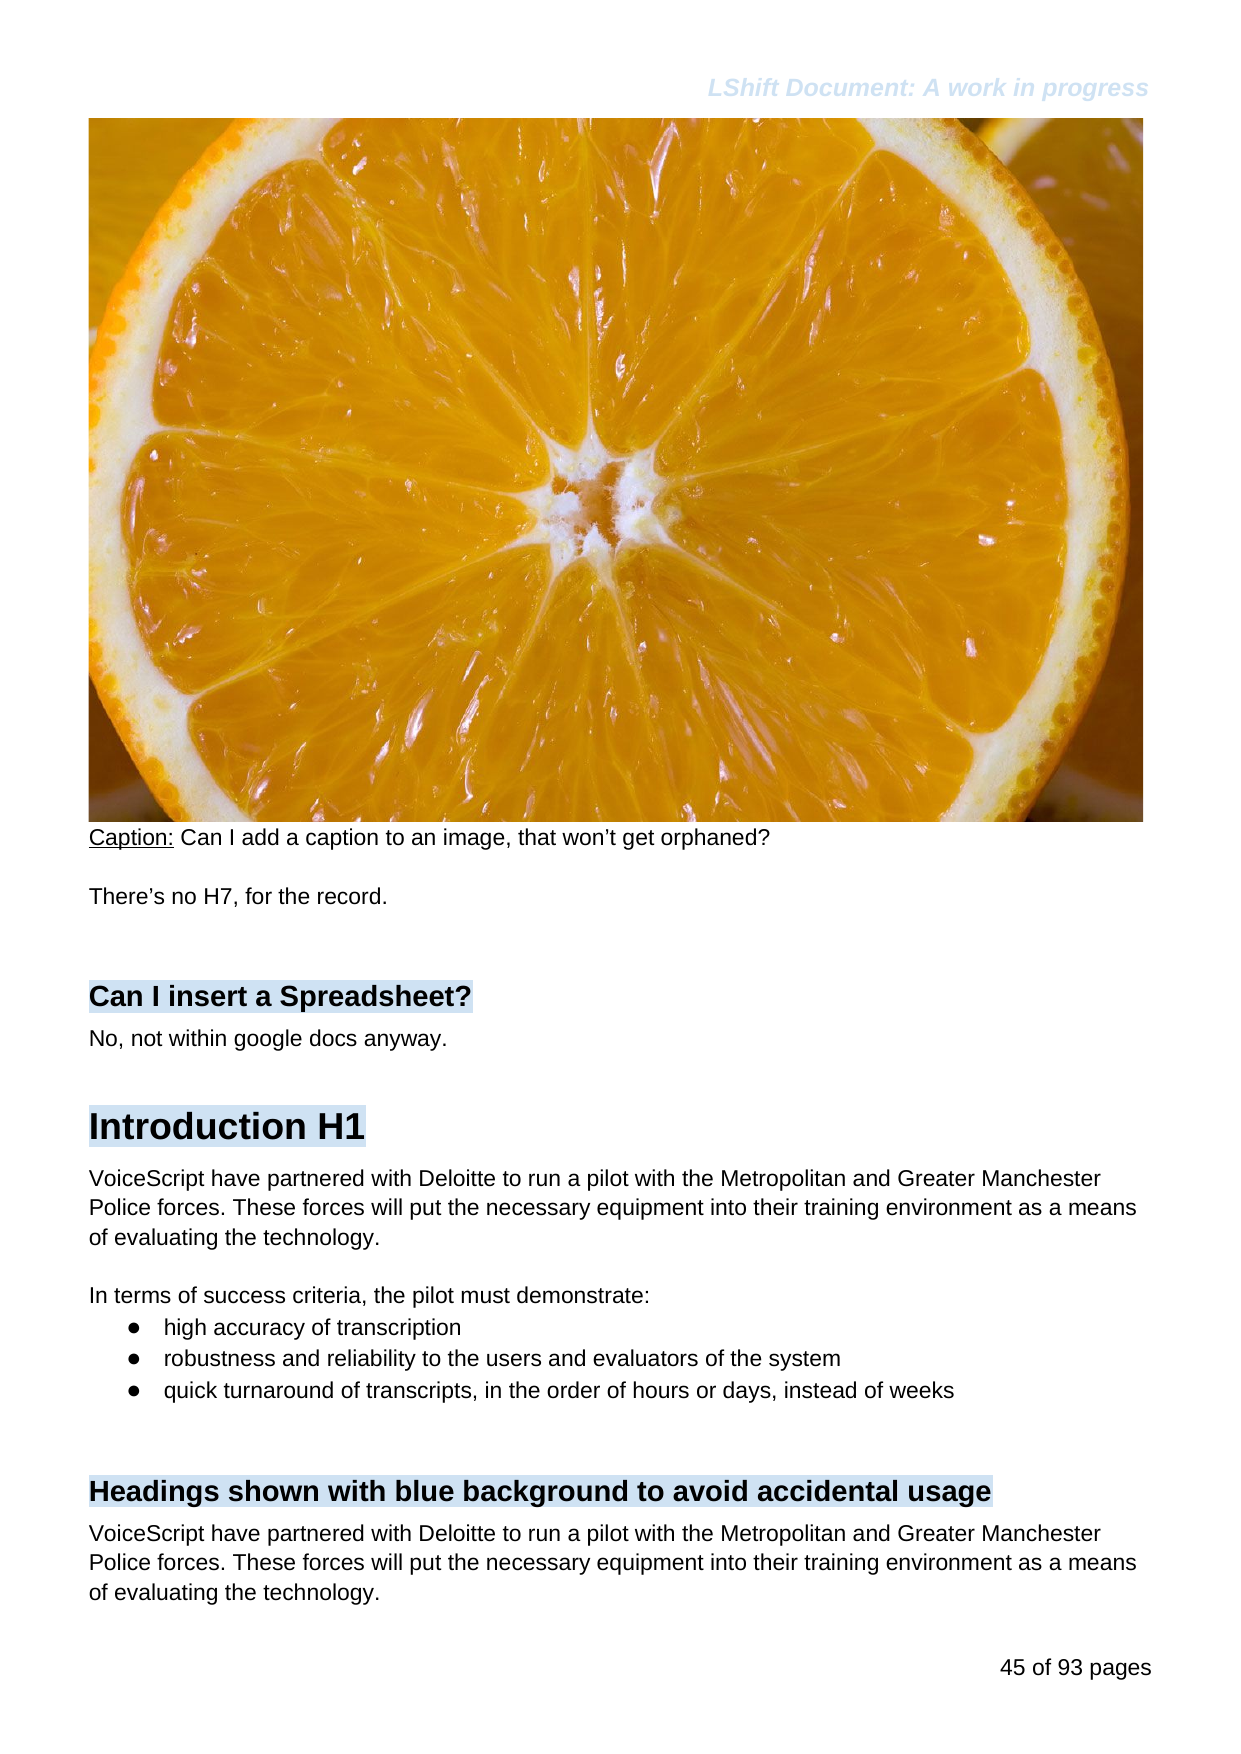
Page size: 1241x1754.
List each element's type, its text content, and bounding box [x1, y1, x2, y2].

text In terms of success criteria, the pilot must demonstrate: [88, 1283, 1152, 1309]
picture [88, 118, 1144, 822]
text VoiceScript have partnered with Deloitte to run a pilot with the Metropolitan and Greater Manchester Police forces. These forces will put the necessary equipment into their training environment as a means of evaluating the technology. [88, 1166, 1152, 1250]
text There’s no H7, for the record. [88, 884, 1152, 909]
subtitle Introduction H1 [366, 1105, 1152, 1147]
subtitle Can I insert a Spreadsheet? [473, 980, 1152, 1013]
text VoiceScript have partnered with Deloitte to run a pilot with the Metropolitan and Greater Manchester Police forces. These forces will put the necessary equipment into their training environment as a means of evaluating the technology. [88, 1521, 1152, 1605]
text No, not within google docs anyway. [88, 1026, 1152, 1051]
subtitle Headings shown with blue background to avoid accidental usage [993, 1475, 1152, 1507]
text Caption: Can I add a caption to an image, that won’t get orphaned? [88, 825, 1152, 851]
list high accuracy of transcription [126, 1313, 1152, 1340]
list quick turnaround of transcripts, in the order of hours or days, instead of weeks [126, 1376, 1152, 1404]
list robustness and reliability to the users and evaluators of the system [126, 1344, 1152, 1372]
